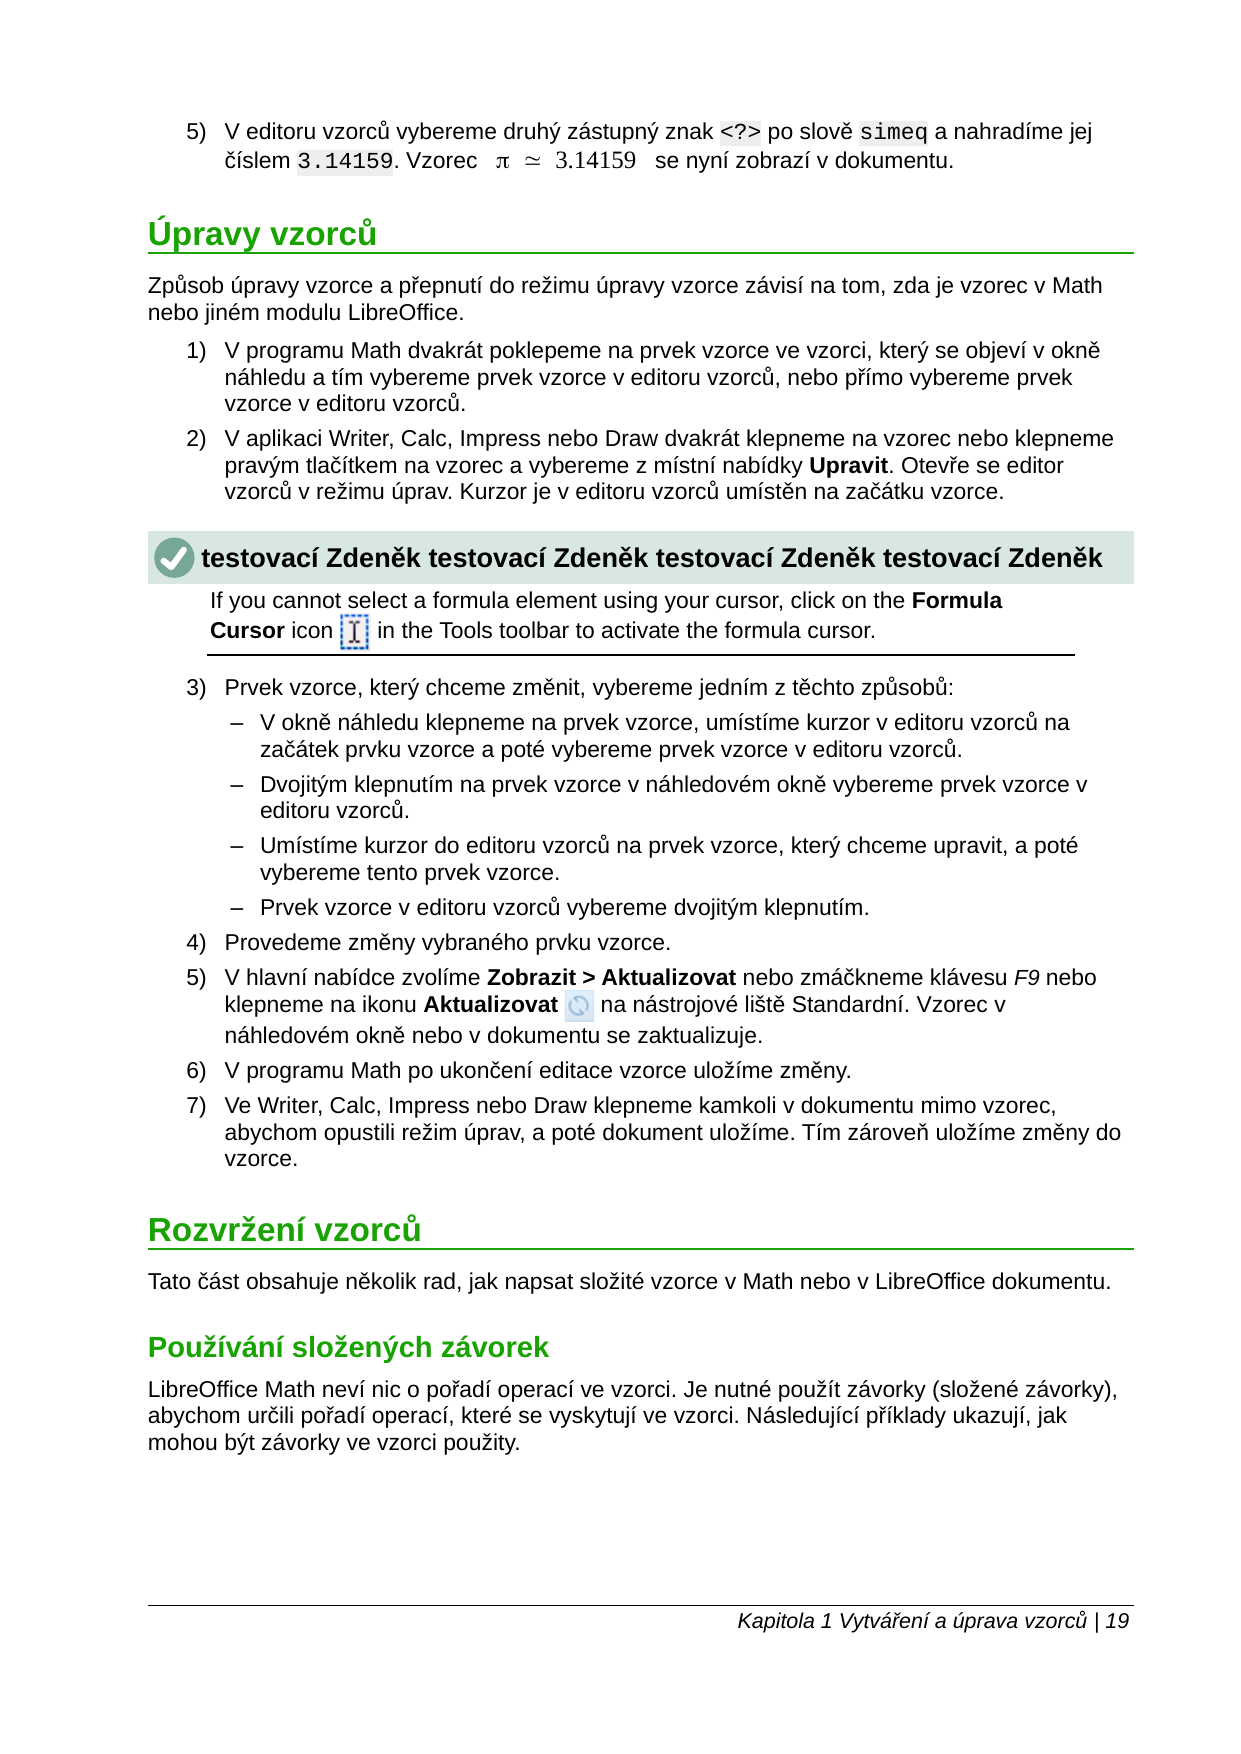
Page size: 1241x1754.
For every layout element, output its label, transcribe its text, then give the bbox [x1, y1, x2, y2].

list Dvojitým klepnutím na prvek vzorce v náhledovém okně vybereme prvek vzorce v editoru vzorců. [230, 771, 1134, 823]
subtitle Používání složených závorek [148, 1330, 1134, 1364]
subtitle Úpravy vzorců [148, 214, 1134, 252]
list Provedeme změny vybraného prvku vzorce. [207, 929, 1134, 955]
list Ve Writer, Calc, Impress nebo Draw klepneme kamkoli v dokumentu mimo vzorec, abychom opustili režim úprav, a poté dokument uložíme. Tím zároveň uložíme změny do vzorce. [207, 1092, 1134, 1171]
list V programu Math po ukončení editace vzorce uložíme změny. [207, 1057, 1134, 1083]
picture [564, 990, 595, 1022]
list Umístíme kurzor do editoru vzorců na prvek vzorce, který chceme upravit, a poté vybereme tento prvek vzorce. [230, 832, 1134, 885]
list V editoru vzorců vybereme druhý zástupný znak <?> po slově simeq a nahradíme jej číslem 3.14159. Vzorecse nyní zobrazí v dokumentu. [207, 118, 1134, 176]
subtitle testovací Zdeněk testovací Zdeněk testovací Zdeněk testovací Zdeněk [148, 531, 1134, 584]
text Tato část obsahuje několik rad, jak napsat složité vzorce v Math nebo v LibreOffice dokumentu. [148, 1268, 1134, 1294]
list Prvek vzorce, který chceme změnit, vybereme jedním z těchto způsobů: [207, 674, 1134, 700]
list V okně náhledu klepneme na prvek vzorce, umístíme kurzor v editoru vzorců na začátek prvku vzorce a poté vybereme prvek vzorce v editoru vzorců. [230, 709, 1134, 762]
subtitle Rozvržení vzorců [148, 1210, 1134, 1248]
text LibreOffice Math neví nic o pořadí operací ve vzorci. Je nutné použít závorky (složené závorky), abychom určili pořadí operací, které se vyskytují ve vzorci. Následující příklady ukazují, jak mohou být závorky ve vzorci použity. [148, 1376, 1134, 1455]
text If you cannot select a formula element using your cursor, click on the Formula Cursor icon in the Tools toolbar to activate the formula cursor. [207, 584, 1075, 654]
picture [339, 613, 371, 652]
text Způsob úpravy vzorce a přepnutí do režimu úpravy vzorce závisí na tom, zda je vzorec v Math nebo jiném modulu LibreOffice. [148, 272, 1134, 325]
list V hlavní nabídce zvolíme Zobrazit > Aktualizovat nebo zmáčkneme klávesu F9 nebo klepneme na ikonu Aktualizovat na nástrojové liště Standardní. Vzorec v náhledovém okně nebo v dokumentu se zaktualizuje. [207, 964, 1134, 1048]
list V programu Math dvakrát poklepeme na prvek vzorce ve vzorci, který se objeví v okně náhledu a tím vybereme prvek vzorce v editoru vzorců, nebo přímo vybereme prvek vzorce v editoru vzorců. [207, 337, 1134, 416]
list V aplikaci Writer, Calc, Impress nebo Draw dvakrát klepneme na vzorec nebo klepneme pravým tlačítkem na vzorec a vybereme z místní nabídky Upravit. Otevře se editor vzorců v režimu úprav. Kurzor je v editoru vzorců umístěn na začátku vzorce. [207, 425, 1134, 504]
list Prvek vzorce v editoru vzorců vybereme dvojitým klepnutím. [230, 894, 1134, 920]
